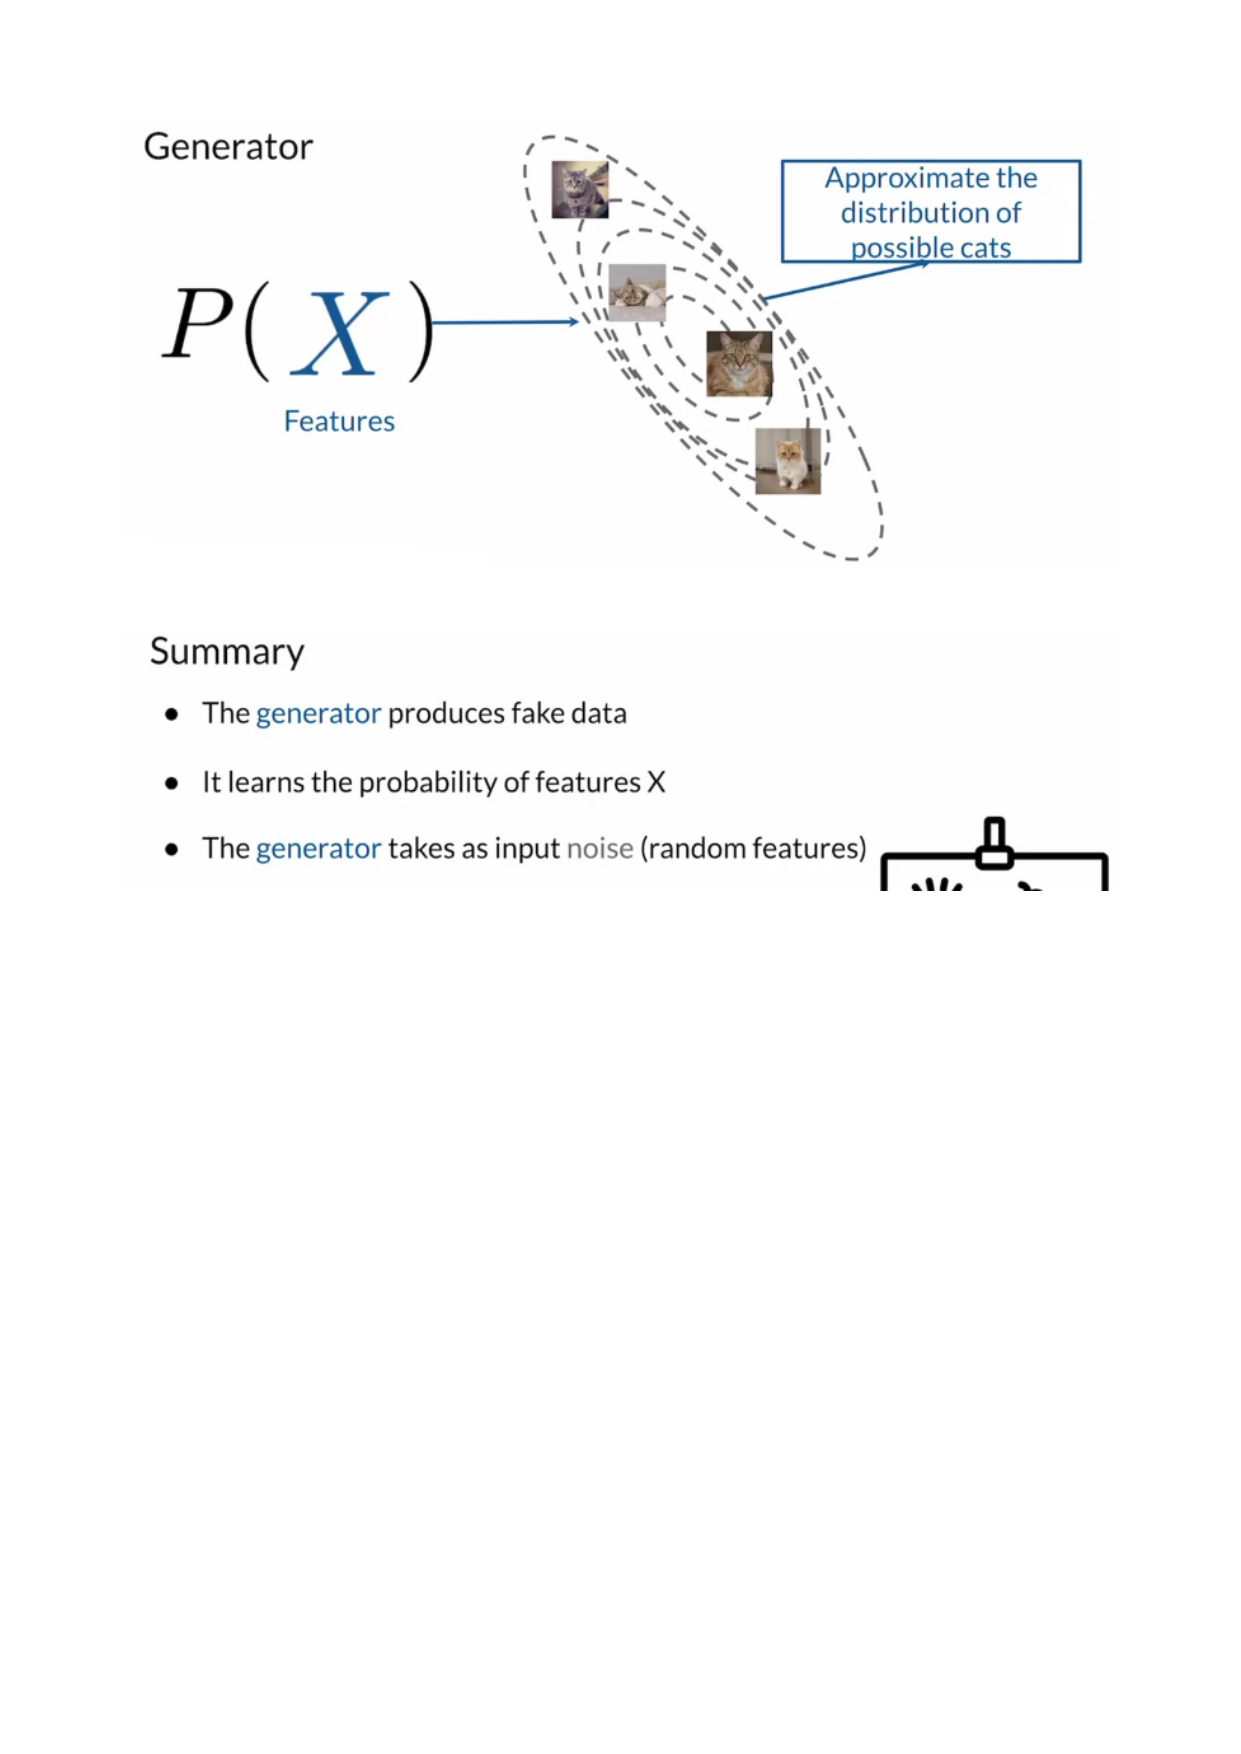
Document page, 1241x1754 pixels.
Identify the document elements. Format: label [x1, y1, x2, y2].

picture [118, 630, 1123, 891]
picture [118, 118, 1123, 573]
